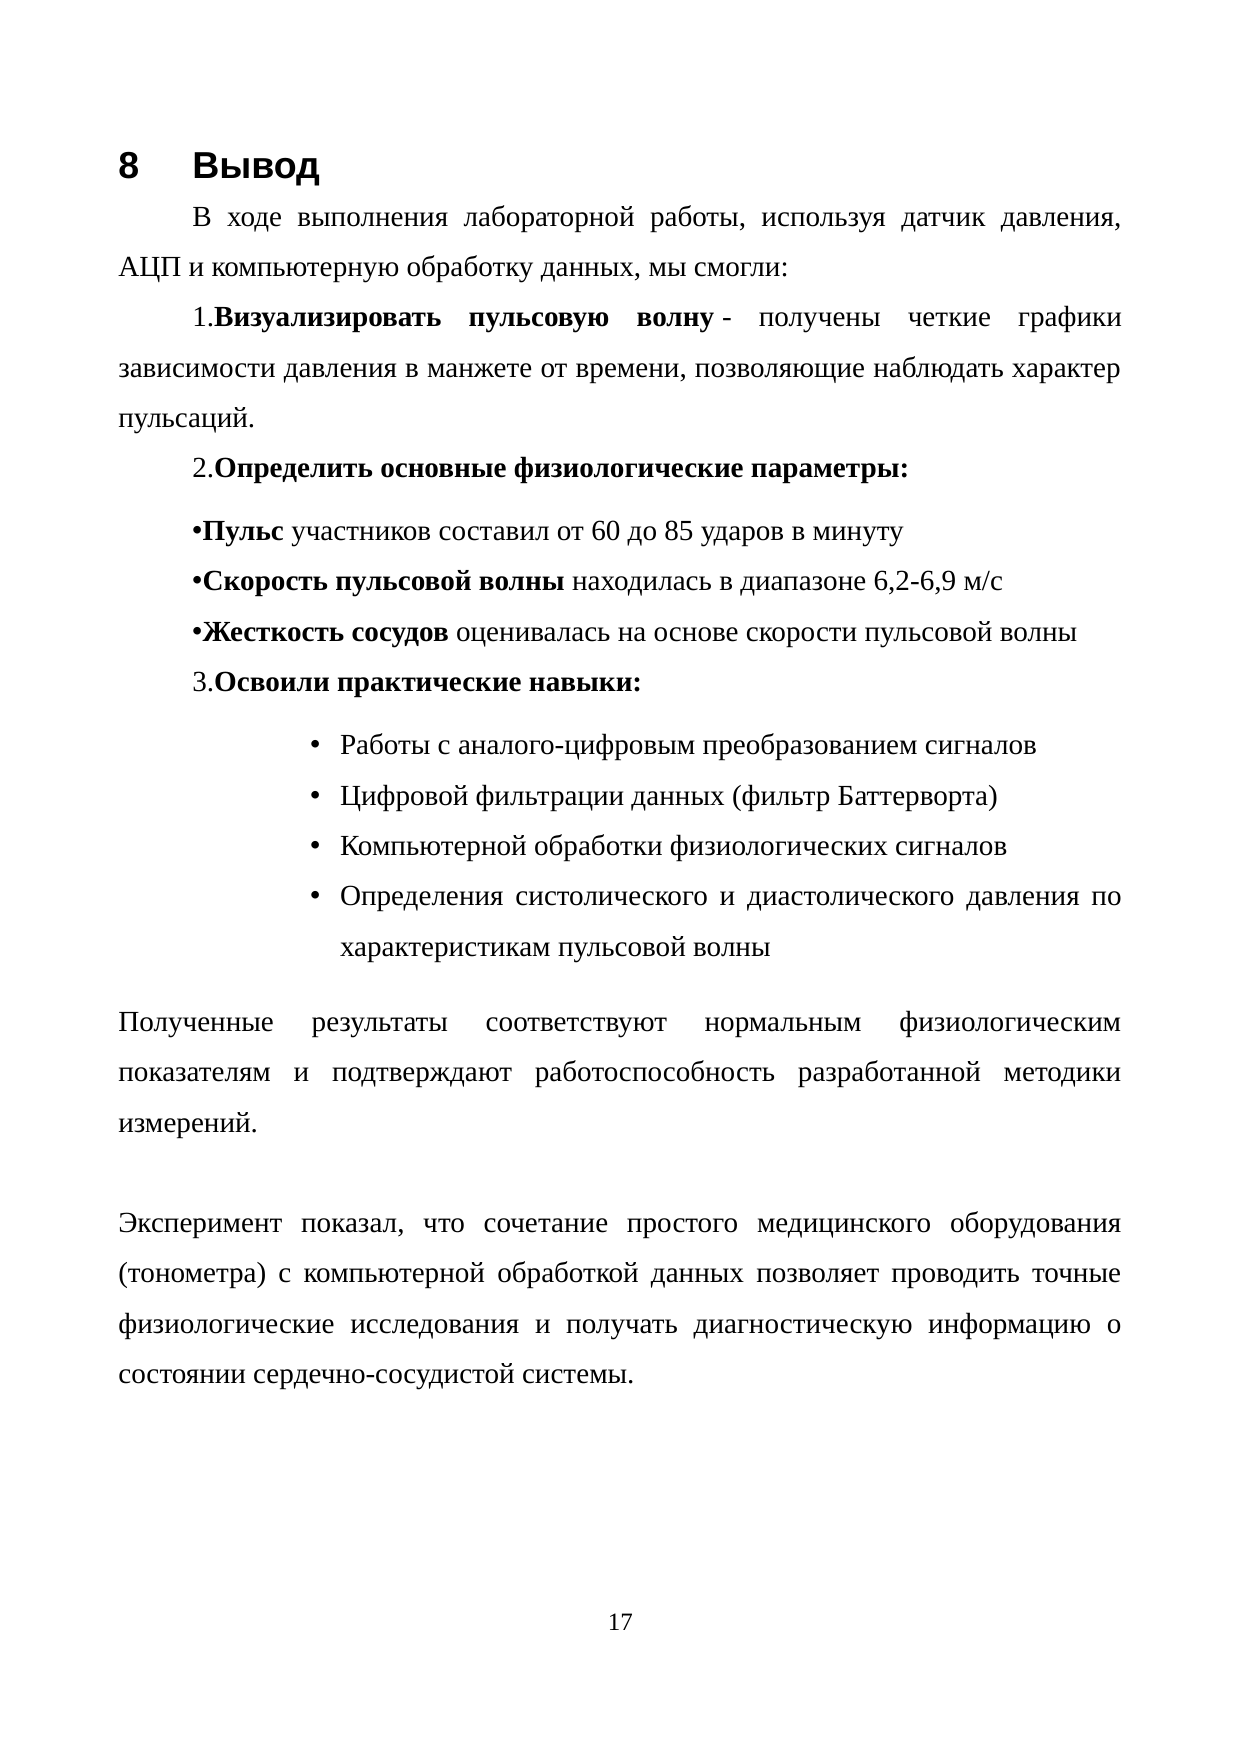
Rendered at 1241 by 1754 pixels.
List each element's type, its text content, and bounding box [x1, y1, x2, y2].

list Определить основные физиологические параметры: [118, 450, 1122, 484]
text В ходе выполнения лабораторной работы, используя датчик давления, АЦП и компьютерную обработку данных, мы смогли: [118, 199, 1122, 283]
list Освоили практические навыки: [118, 664, 1122, 698]
text Эксперимент показал, что сочетание простого медицинского оборудования (тонометра) с компьютерной обработкой данных позволяет проводить точные физиологические исследования и получать диагностическую информацию о состоянии сердечно-сосудистой системы. [118, 1205, 1122, 1389]
list Жесткость сосудов оценивалась на основе скорости пульсовой волны [118, 614, 1122, 648]
list Определения систолического и диастолического давления по характеристикам пульсовой волны [310, 878, 1122, 962]
list Цифровой фильтрации данных (фильтр Баттерворта) [310, 778, 1122, 811]
list Компьютерной обработки физиологических сигналов [310, 828, 1122, 862]
list Пульс участников составил от 60 до 85 ударов в минуту [118, 513, 1122, 547]
subtitle Вывод [118, 143, 1122, 186]
list Визуализировать пульсовую волну - получены четкие графики зависимости давления в манжете от времени, позволяющие наблюдать характер пульсаций. [118, 299, 1122, 433]
list Работы с аналого-цифровым преобразованием сигналов [310, 727, 1122, 761]
text Полученные результаты соответствуют нормальным физиологическим показателям и подтверждают работоспособность разработанной методики измерений. [118, 1004, 1122, 1138]
list Скорость пульсовой волны находилась в диапазоне 6,2-6,9 м/с [118, 563, 1122, 597]
